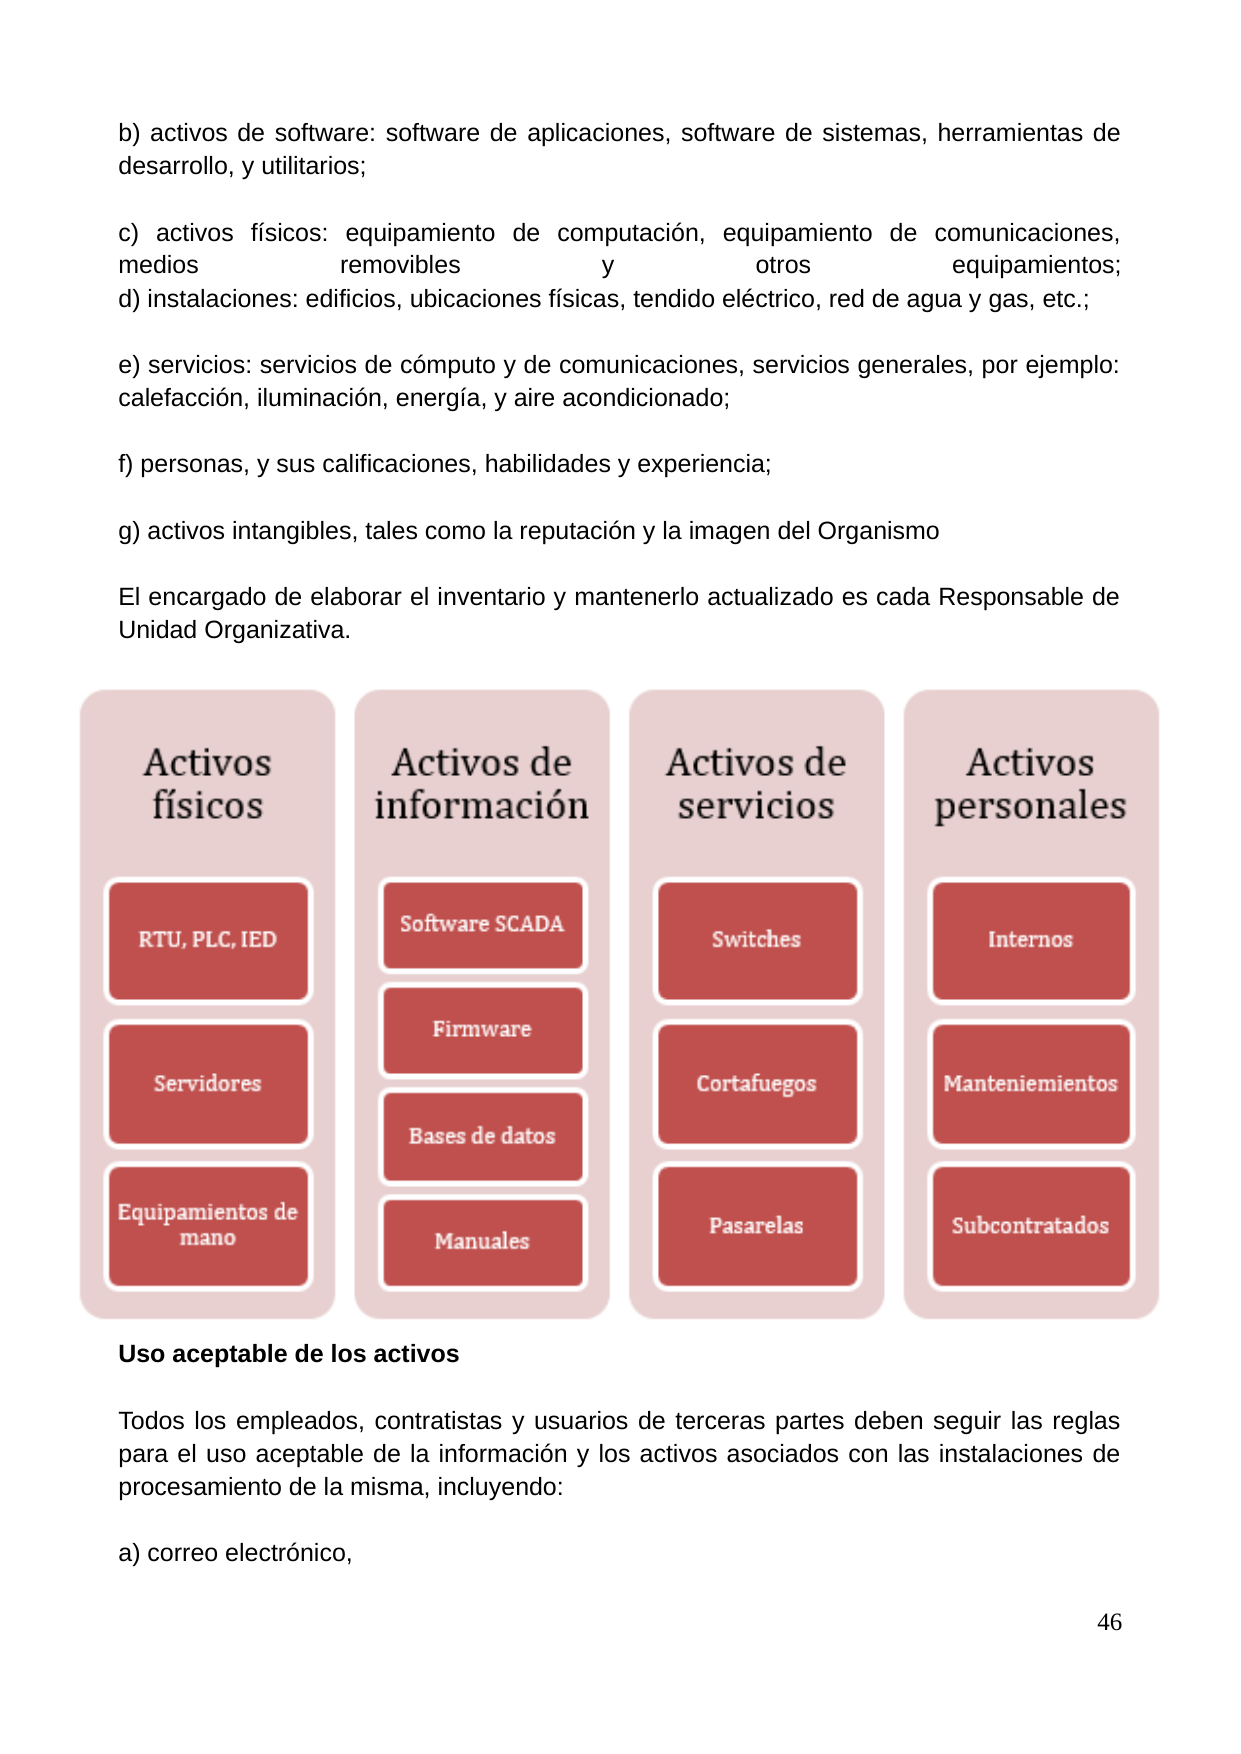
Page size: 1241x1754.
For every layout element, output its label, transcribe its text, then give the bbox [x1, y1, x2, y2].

text g) activos intangibles, tales como la reputación y la imagen del Organismo [118, 516, 1122, 544]
text Todos los empleados, contratistas y usuarios de terceras partes deben seguir las reglas para el uso aceptable de la información y los activos asociados con las instalaciones de procesamiento de la misma, incluyendo: [118, 1406, 1122, 1500]
text Uso aceptable de los activos [118, 1335, 1122, 1368]
picture [59, 663, 1179, 1335]
text El encargado de elaborar el inventario y mantenerlo actualizado es cada Responsable de Unidad Organizativa. [118, 582, 1122, 644]
text f) personas, y sus calificaciones, habilidades y experiencia; [118, 449, 1122, 478]
text c) activos físicos: equipamiento de computación, equipamiento de comunicaciones, medios removibles y otros equipamientos; d) instalaciones: edificios, ubicaciones físicas, tendido eléctrico, red de agua y gas, etc.; [118, 217, 1122, 312]
text e) servicios: servicios de cómputo y de comunicaciones, servicios generales, por ejemplo: calefacción, iluminación, energía, y aire acondicionado; [118, 350, 1122, 412]
text a) correo electrónico, [118, 1538, 1122, 1567]
text b) activos de software: software de aplicaciones, software de sistemas, herramientas de desarrollo, y utilitarios; [118, 118, 1122, 180]
